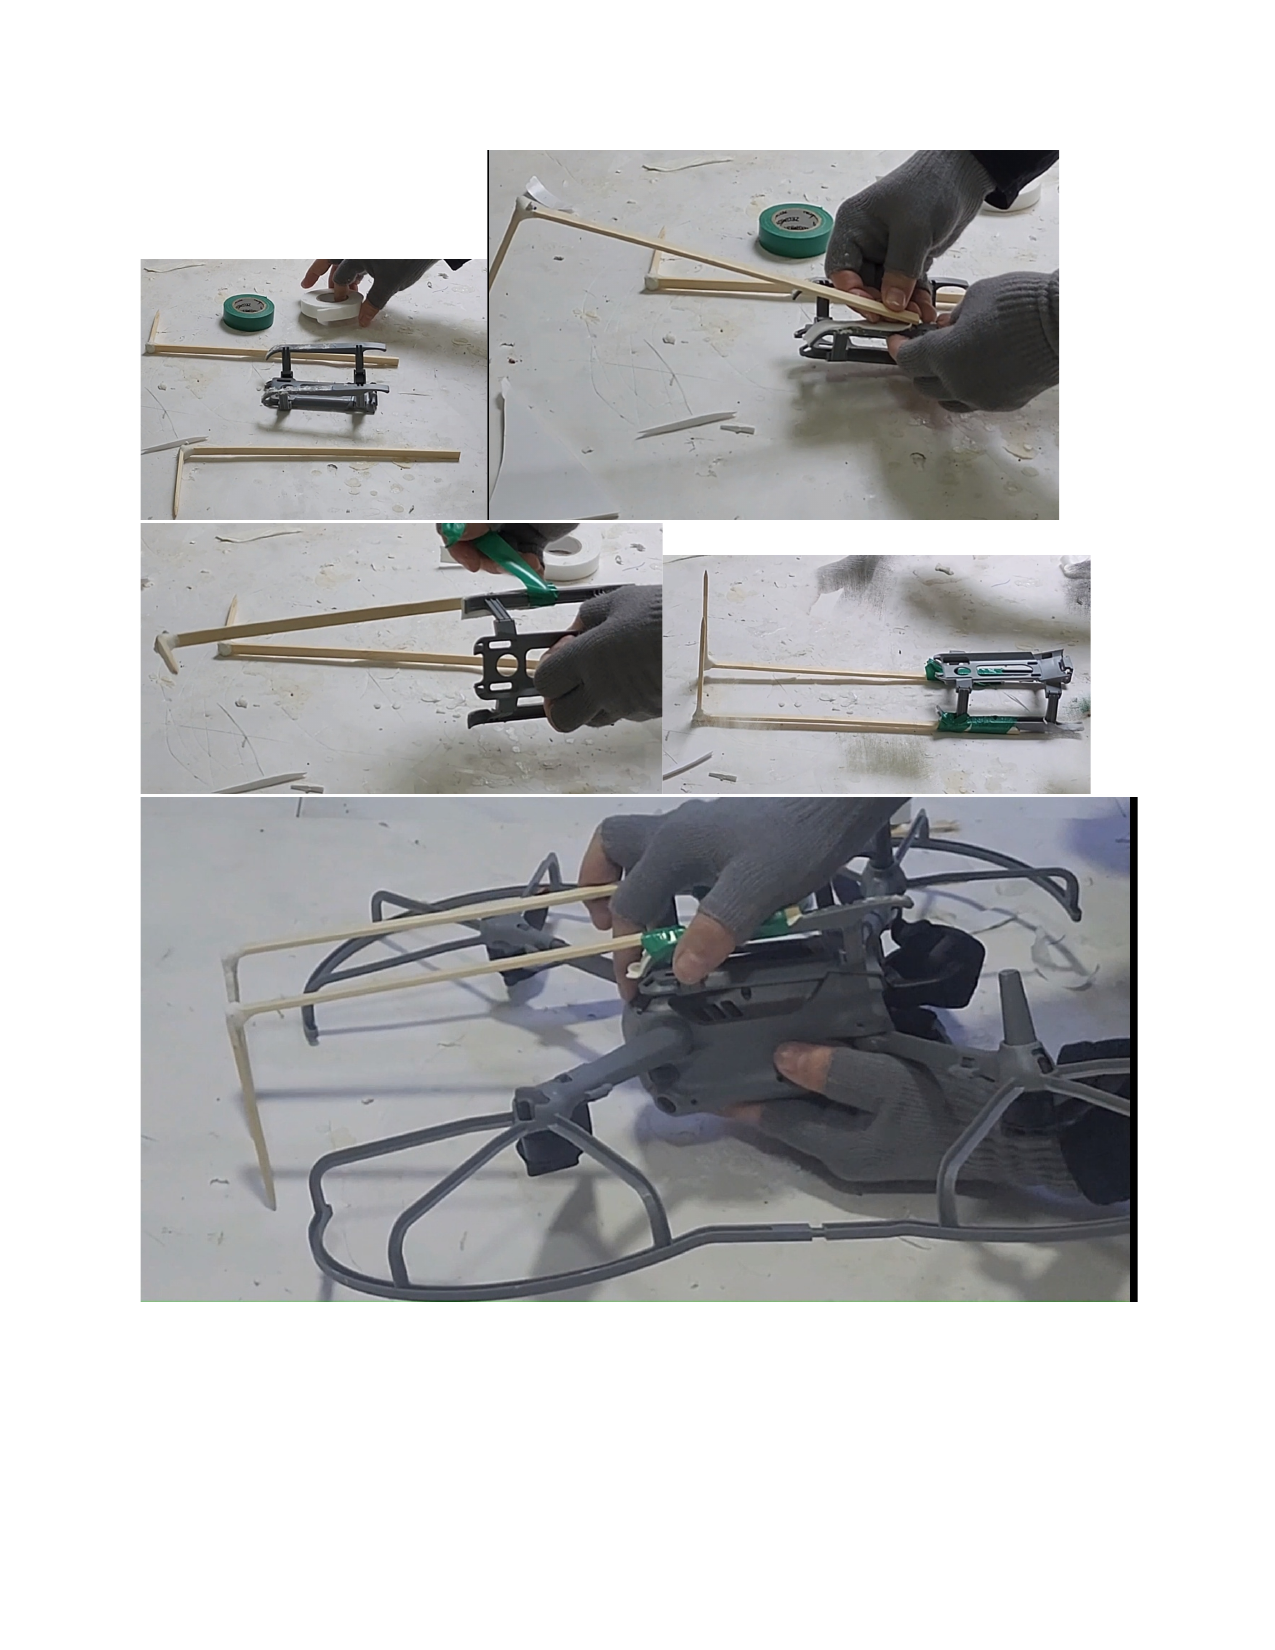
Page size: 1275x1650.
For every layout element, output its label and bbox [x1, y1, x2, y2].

picture [140, 523, 1091, 794]
picture [140, 150, 1060, 520]
picture [140, 797, 1138, 1302]
